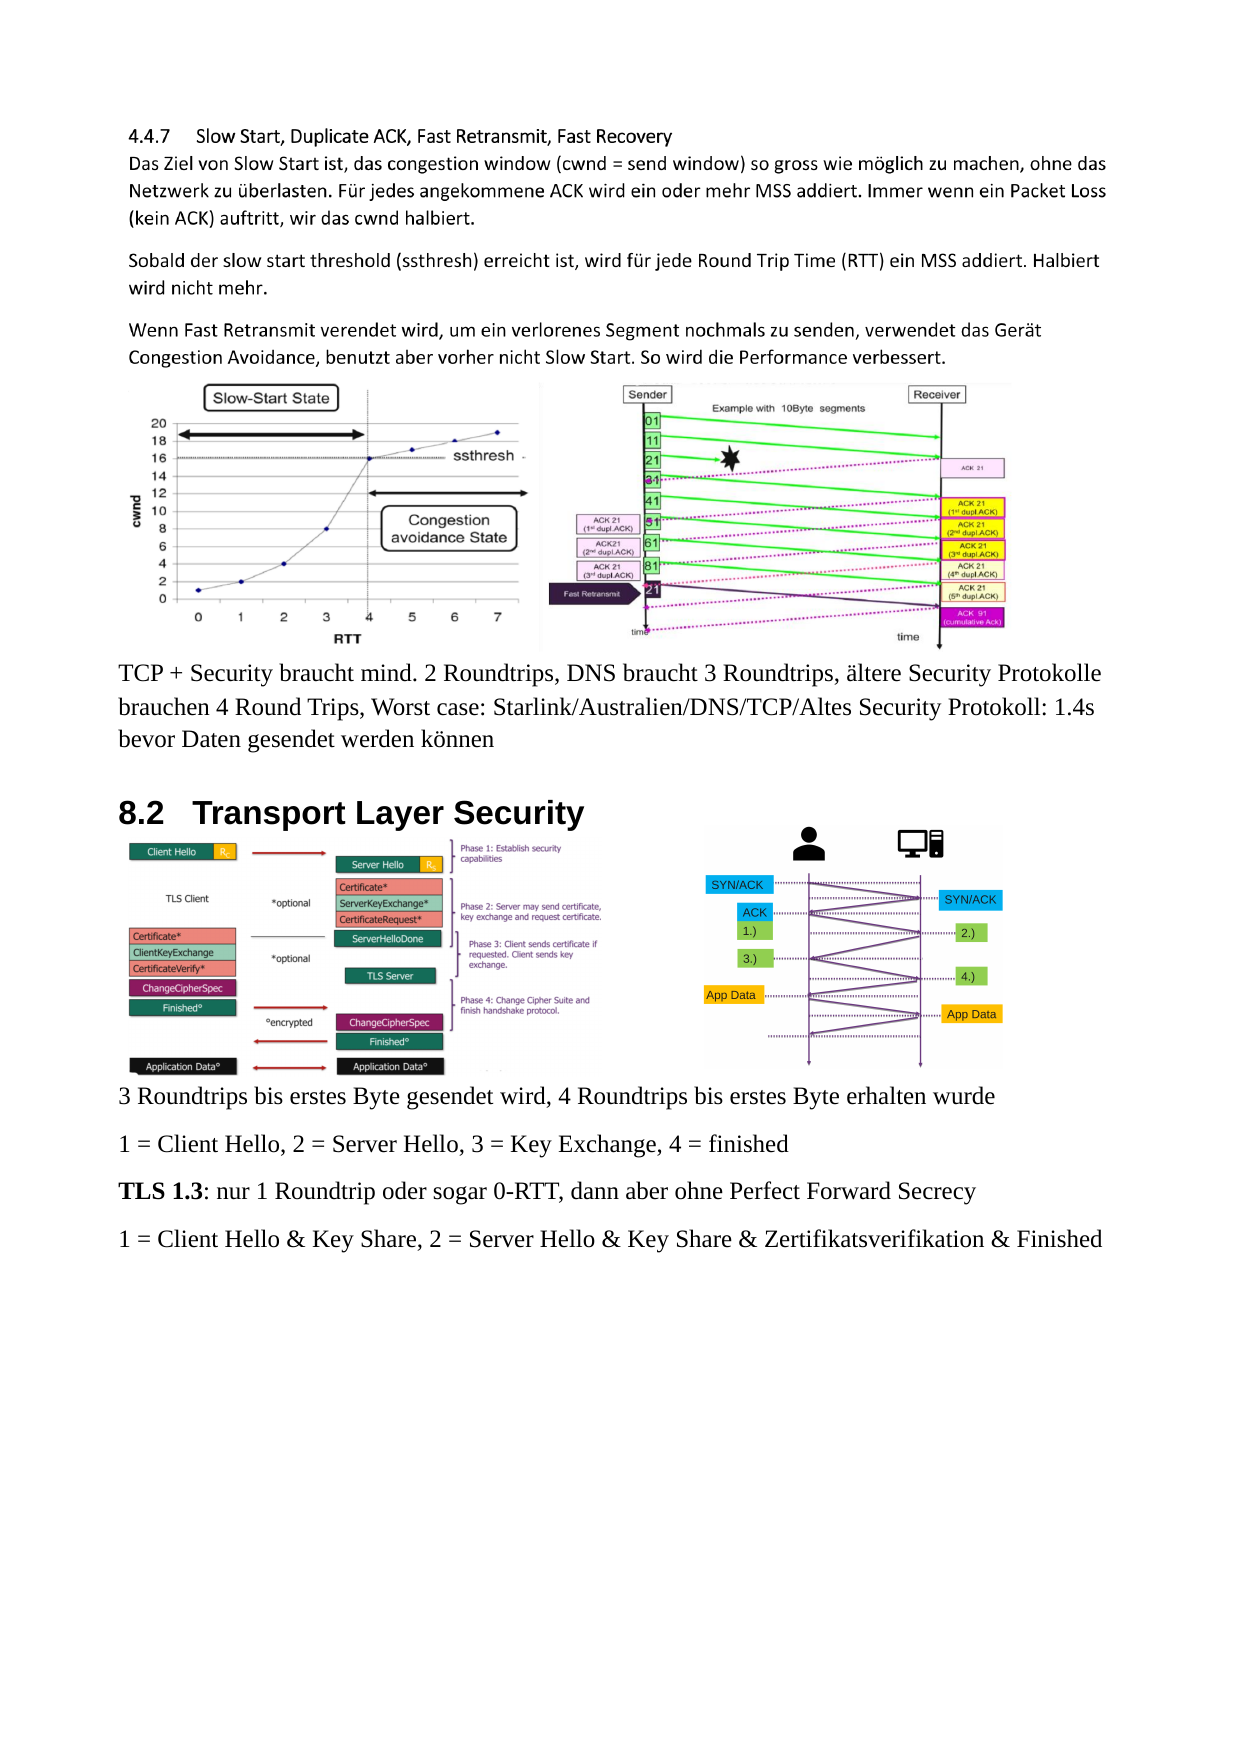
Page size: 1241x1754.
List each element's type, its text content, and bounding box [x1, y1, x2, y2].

subtitle Transport Layer Security [118, 793, 1122, 831]
text 3 Roundtrips bis erstes Byte gesendet wird, 4 Roundtrips bis erstes Byte erhalten wurde [118, 844, 1122, 1110]
text TLS 1.3: nur 1 Roundtrip oder sogar 0-RTT, dann aber ohne Perfect Forward Secrecy [118, 1176, 1122, 1205]
picture [703, 825, 1003, 1069]
text 1 = Client Hello & Key Share, 2 = Server Hello & Key Share & Zertifikatsverifikation & Finished [118, 1224, 1122, 1253]
picture [127, 837, 603, 1077]
text 1 = Client Hello, 2 = Server Hello, 3 = Key Exchange, 4 = finished [118, 1129, 1122, 1157]
text TCP + Security braucht mind. 2 Roundtrips, DNS braucht 3 Roundtrips, ältere Security Protokolle brauchen 4 Round Trips, Worst case: Starlink/Australien/DNS/TCP/Altes Security Protokoll: 1.4s bevor Daten gesendet werden können [118, 655, 1122, 753]
picture [118, 118, 1123, 655]
